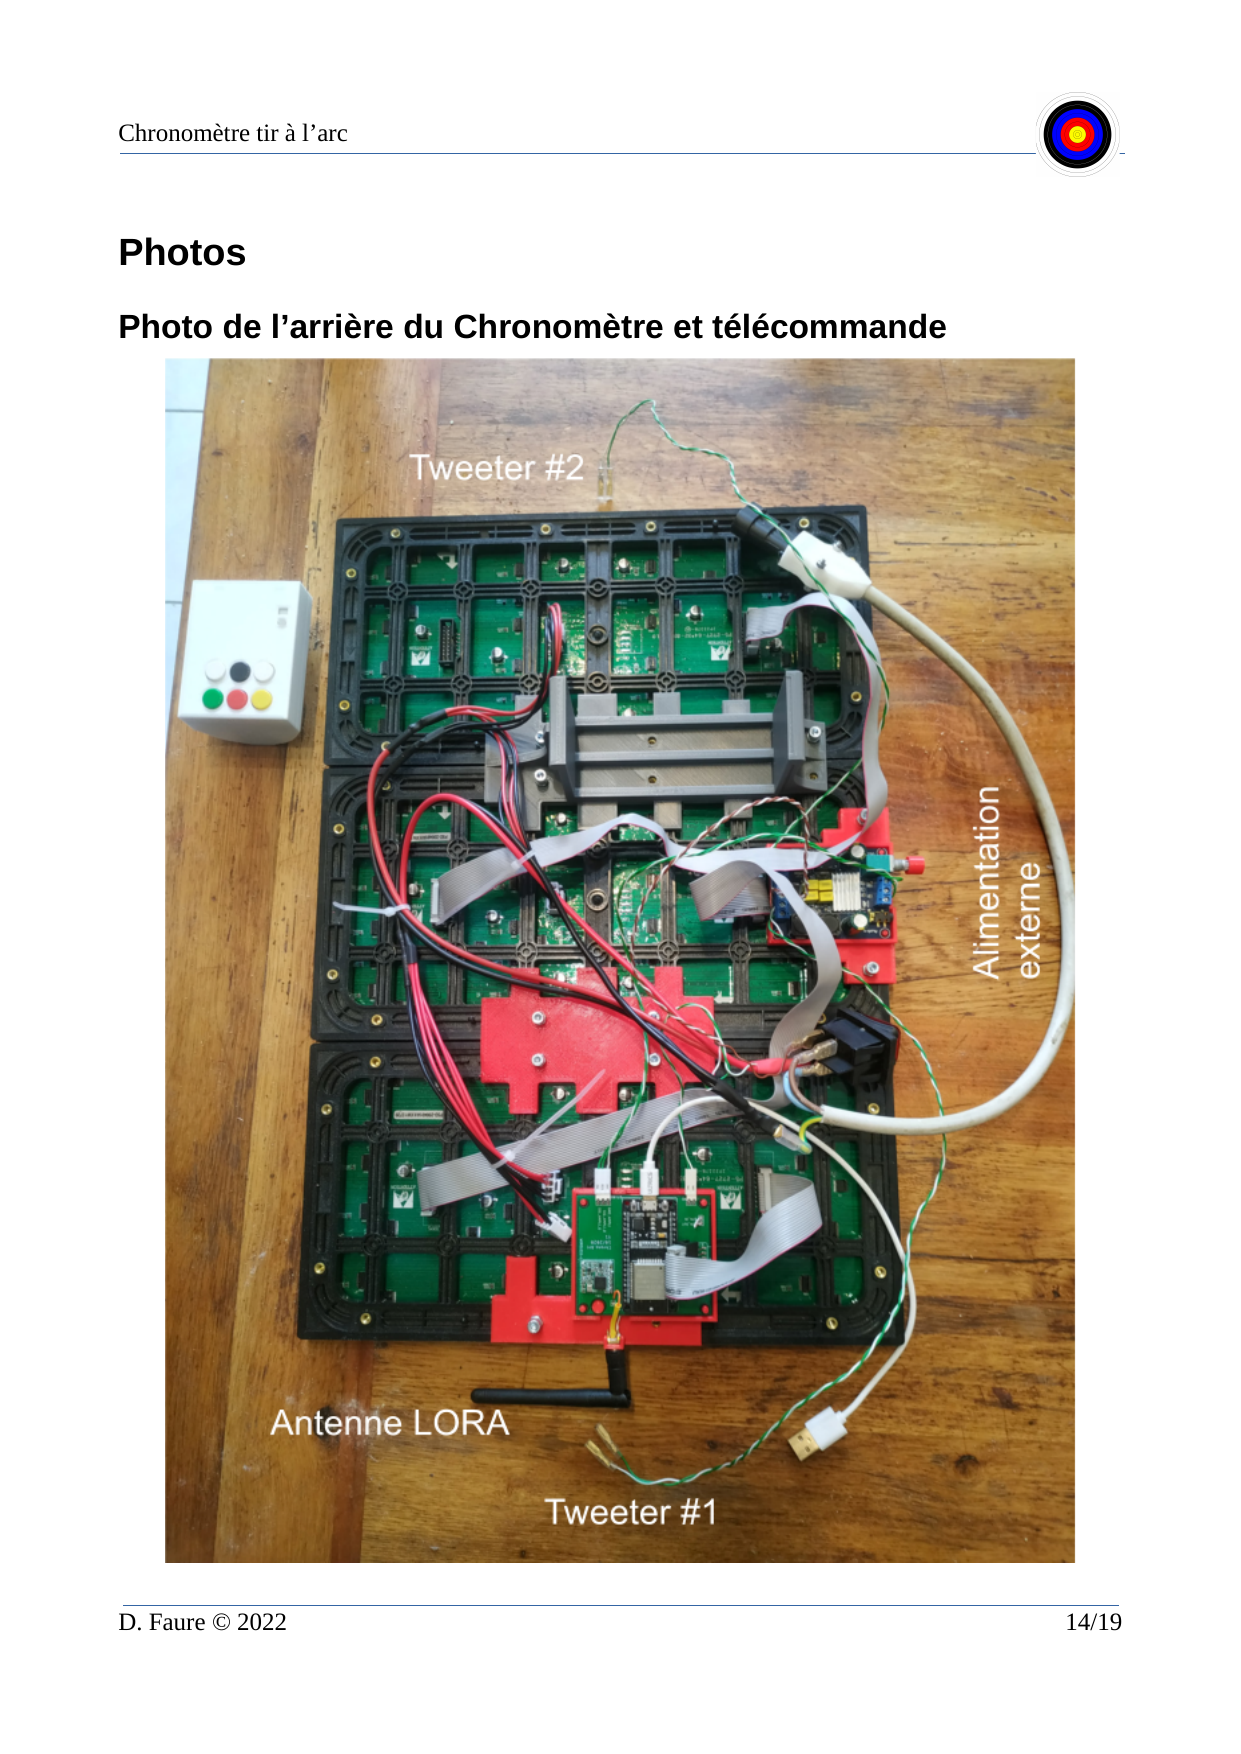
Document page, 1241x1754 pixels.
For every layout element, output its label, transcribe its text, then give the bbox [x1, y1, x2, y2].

picture [1035, 92, 1120, 177]
subtitle Photo de l’arrière du Chronomètre et télécommande [118, 307, 1122, 346]
picture [165, 358, 1076, 1563]
subtitle Photos [118, 230, 1122, 274]
